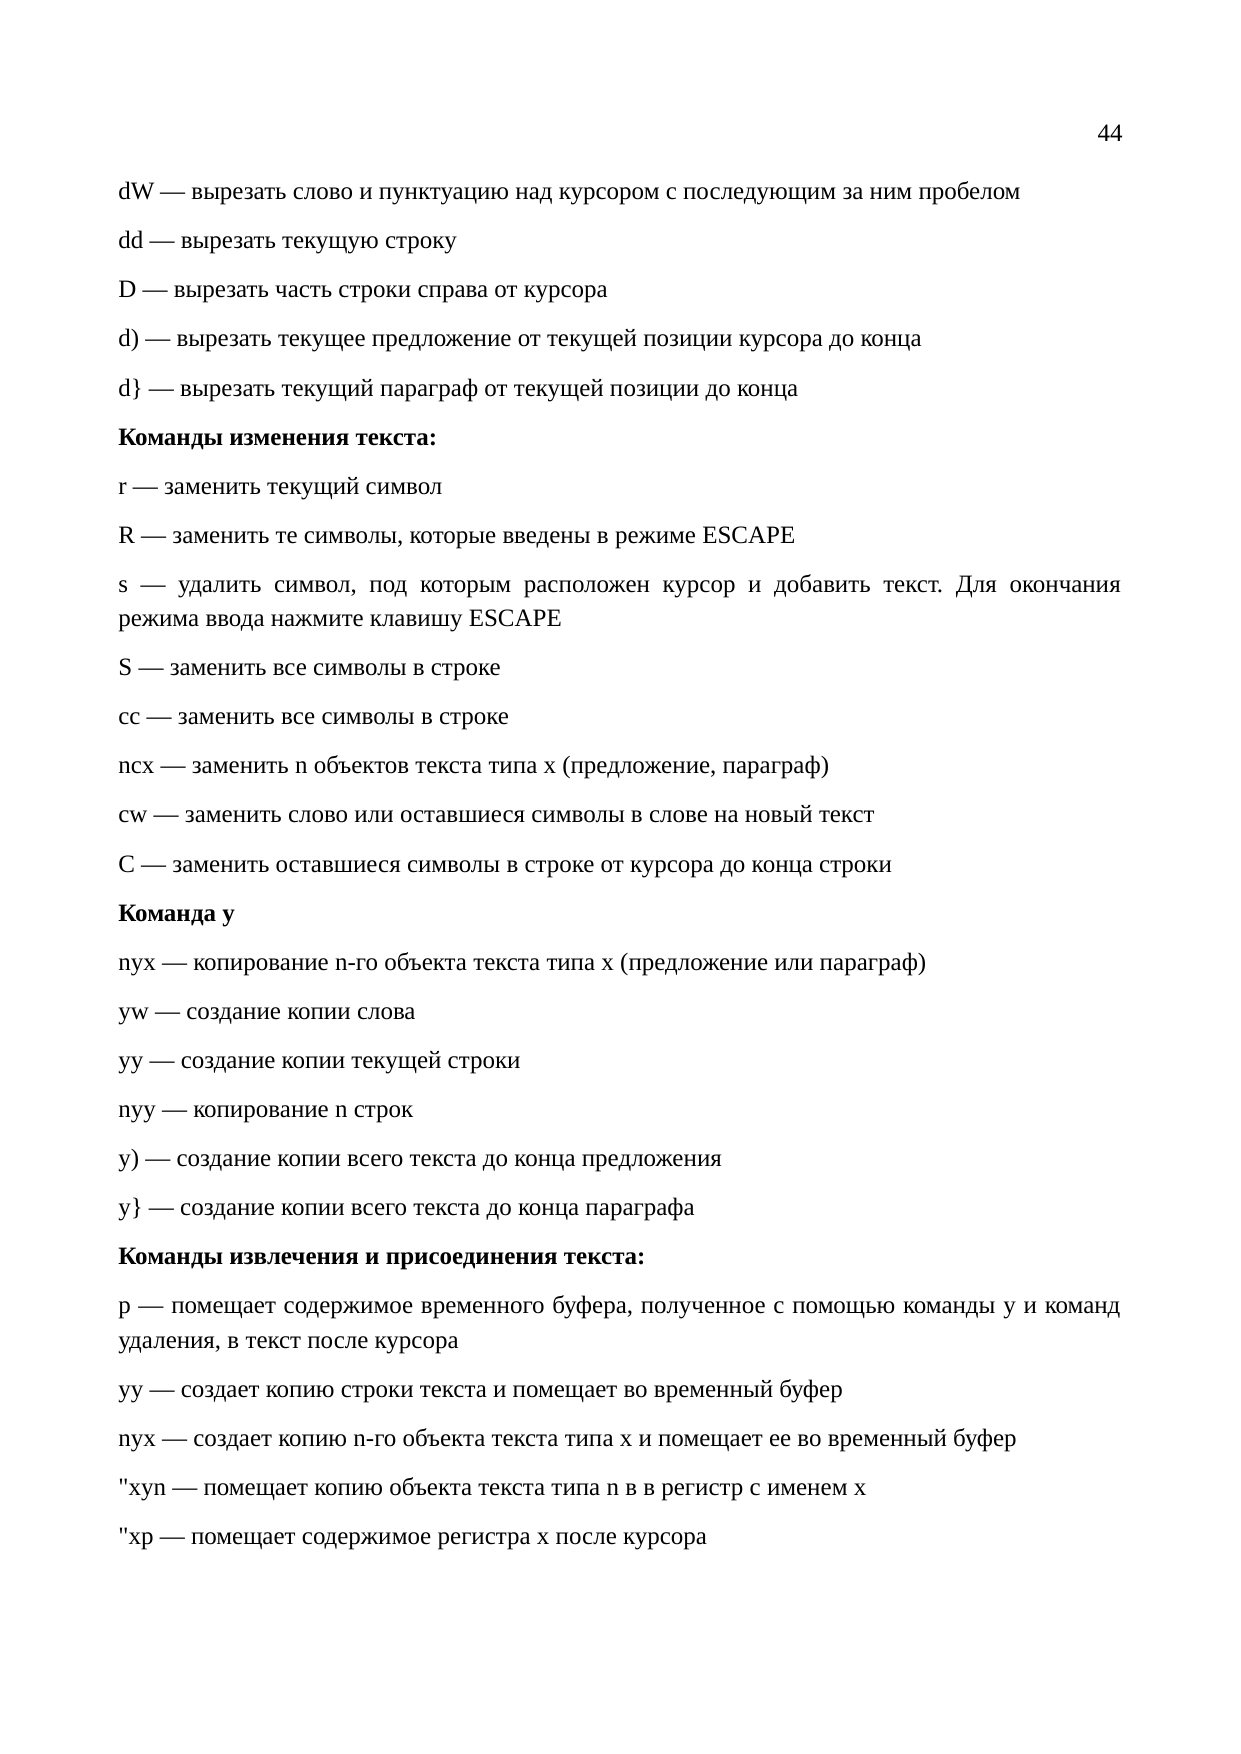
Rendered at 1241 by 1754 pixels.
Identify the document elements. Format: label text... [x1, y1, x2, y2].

text s — удалить символ, под которым расположен курсор и добавить текст. Для окончания режима ввода нажмите клавишу ESCAPE [118, 569, 1122, 632]
text nyx — копирование n-го объекта текста типа x (предложение или параграф) [118, 947, 1122, 976]
text Команды извлечения и присоединения текста: [118, 1241, 1122, 1270]
text yw — создание копии слова [118, 996, 1122, 1024]
text cc — заменить все символы в строке [118, 701, 1122, 730]
text Команды изменения текста: [118, 422, 1122, 450]
text R — заменить те символы, которые введены в режиме ESCAPE [118, 520, 1122, 548]
text y} — создание копии всего текста до конца параграфа [118, 1192, 1122, 1221]
text S — заменить все символы в строке [118, 652, 1122, 681]
text nyx — создает копию n-го объекта текста типа x и помещает ее во временный буфер [118, 1423, 1122, 1452]
text y) — создание копии всего текста до конца предложения [118, 1143, 1122, 1172]
text d) — вырезать текущее предложение от текущей позиции курсора до конца [118, 323, 1122, 352]
text cw — заменить слово или оставшиеся символы в слове на новый текст [118, 799, 1122, 828]
text dd — вырезать текущую строку [118, 225, 1122, 254]
text "xyn — помещает копию объекта текста типа n в в регистр с именем x [118, 1472, 1122, 1501]
text yy — создание копии текущей строки [118, 1045, 1122, 1074]
text p — помещает содержимое временного буфера, полученное с помощью команды y и команд удаления, в текст после курсора [118, 1290, 1122, 1353]
text C — заменить оставшиеся символы в строке от курсора до конца строки [118, 849, 1122, 877]
text D — вырезать часть строки справа от курсора [118, 274, 1122, 303]
text d} — вырезать текущий параграф от текущей позиции до конца [118, 373, 1122, 401]
text Команда y [118, 898, 1122, 926]
text dW — вырезать слово и пунктуацию над курсором с последующим за ним пробелом [118, 176, 1122, 205]
text yy — создает копию строки текста и помещает во временный буфер [118, 1374, 1122, 1402]
text r — заменить текущий символ [118, 471, 1122, 499]
text ncx — заменить n объектов текста типа x (предложение, параграф) [118, 751, 1122, 779]
text nyy — копирование n строк [118, 1094, 1122, 1123]
text "xp — помещает содержимое регистра x после курсора [118, 1521, 1122, 1550]
